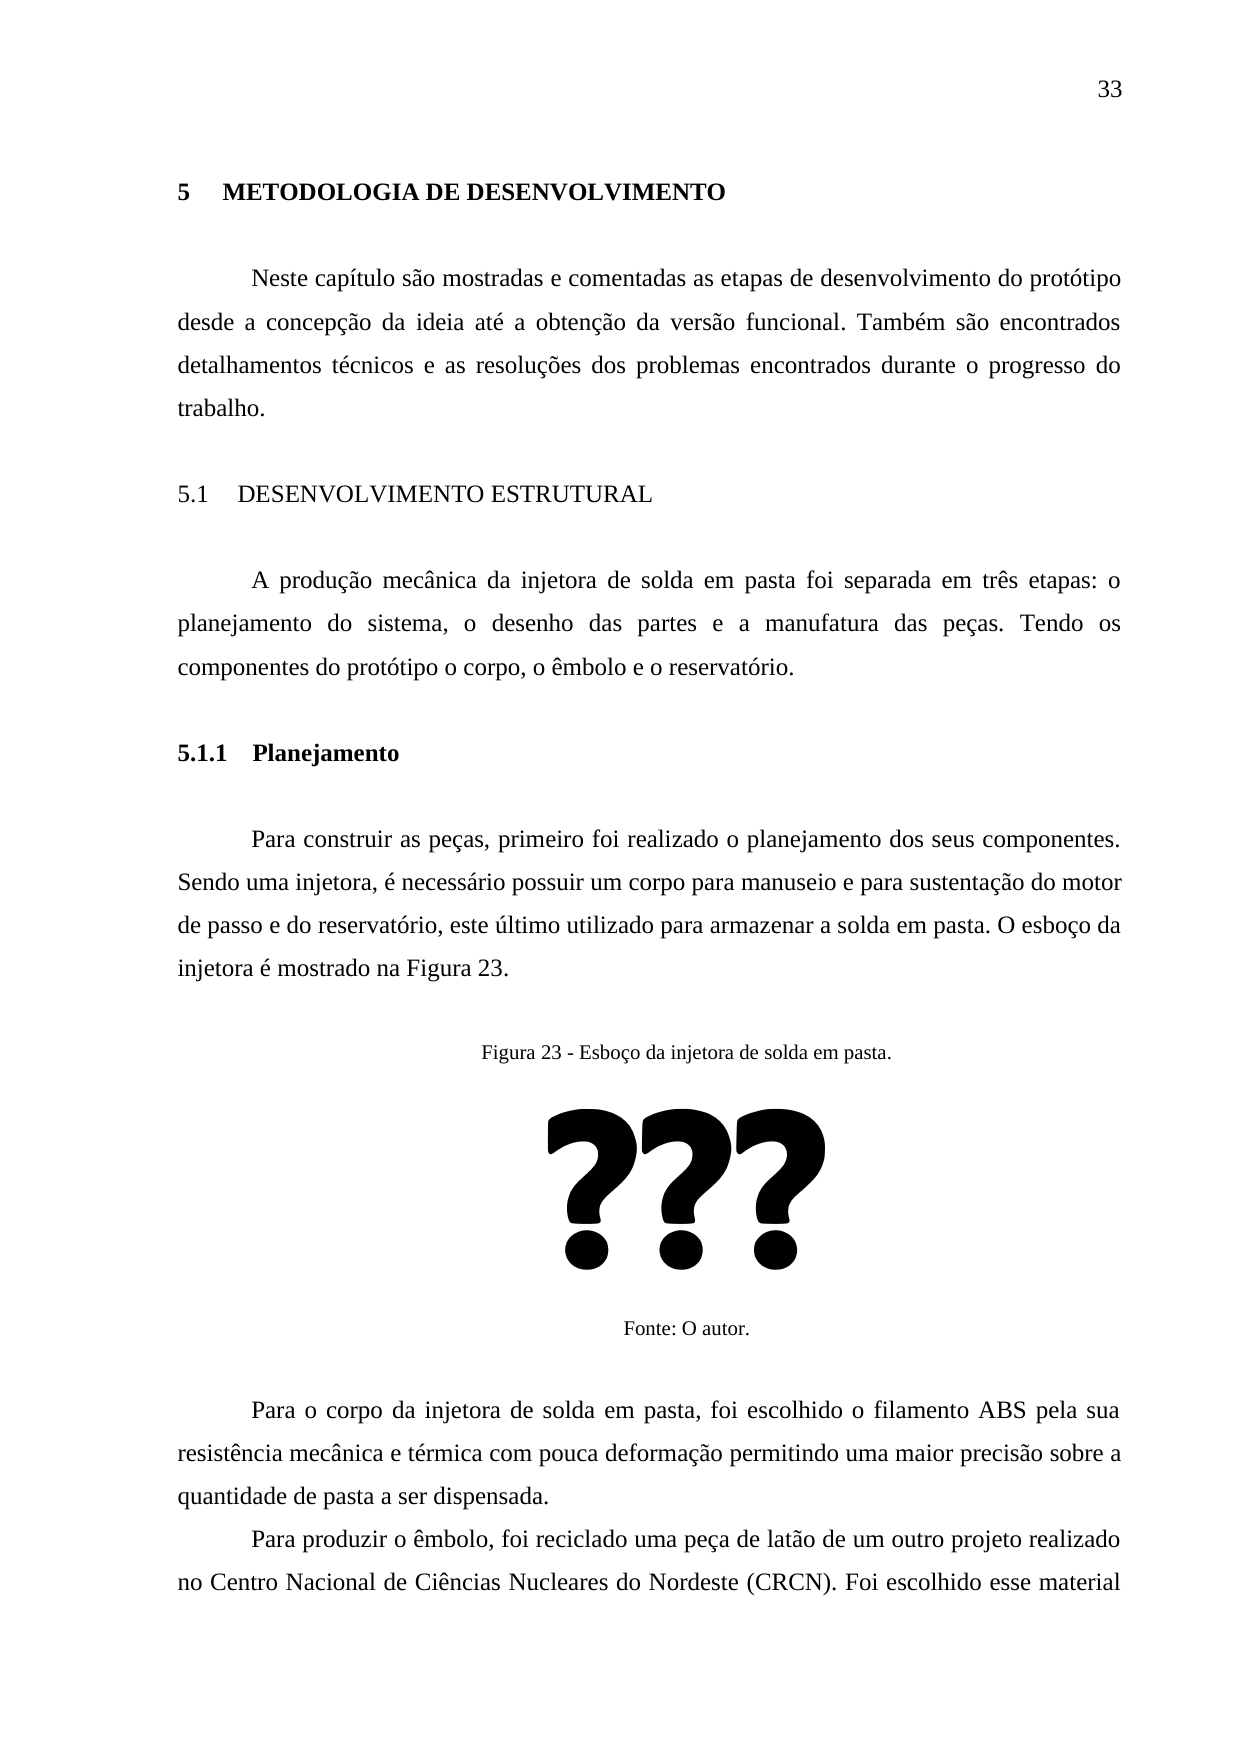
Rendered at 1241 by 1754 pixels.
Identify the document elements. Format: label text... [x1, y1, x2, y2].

text A produção mecânica da injetora de solda em pasta foi separada em três etapas: o planejamento do sistema, o desenho das partes e a manufatura das peças. Tendo os componentes do protótipo o corpo, o êmbolo e o reservatório. [177, 565, 1122, 680]
text Para produzir o êmbolo, foi reciclado uma peça de latão de um outro projeto realizado no Centro Nacional de Ciências Nucleares do Nordeste (CRCN). Foi escolhido esse material [177, 1524, 1122, 1596]
subtitle DESENVOLVIMENTO ESTRUTURAL [177, 479, 1122, 508]
text Neste capítulo são mostradas e comentadas as etapas de desenvolvimento do protótipo desde a concepção da ideia até a obtenção da versão funcional. Também são encontrados detalhamentos técnicos e as resoluções dos problemas encontrados durante o progresso do trabalho. [177, 263, 1122, 422]
subtitle METODOLOGIA DE DESENVOLVIMENTO [177, 177, 1122, 206]
text Para o corpo da injetora de solda em pasta, foi escolhido o filamento ABS pela sua resistência mecânica e térmica com pouca deformação permitindo uma maior precisão sobre a quantidade de pasta a ser dispensada. [177, 1395, 1122, 1510]
text Fonte: O autor. [177, 1316, 1122, 1339]
picture [487, 1075, 886, 1304]
text Para construir as peças, primeiro foi realizado o planejamento dos seus componentes. Sendo uma injetora, é necessário possuir um corpo para manuseio e para sustentação do motor de passo e do reservatório, este último utilizado para armazenar a solda em pasta. O esboço da injetora é mostrado na Figura 23. [177, 824, 1122, 982]
subtitle Planejamento [177, 738, 1122, 767]
text Figura 23 - Esboço da injetora de solda em pasta. [177, 1040, 1122, 1064]
